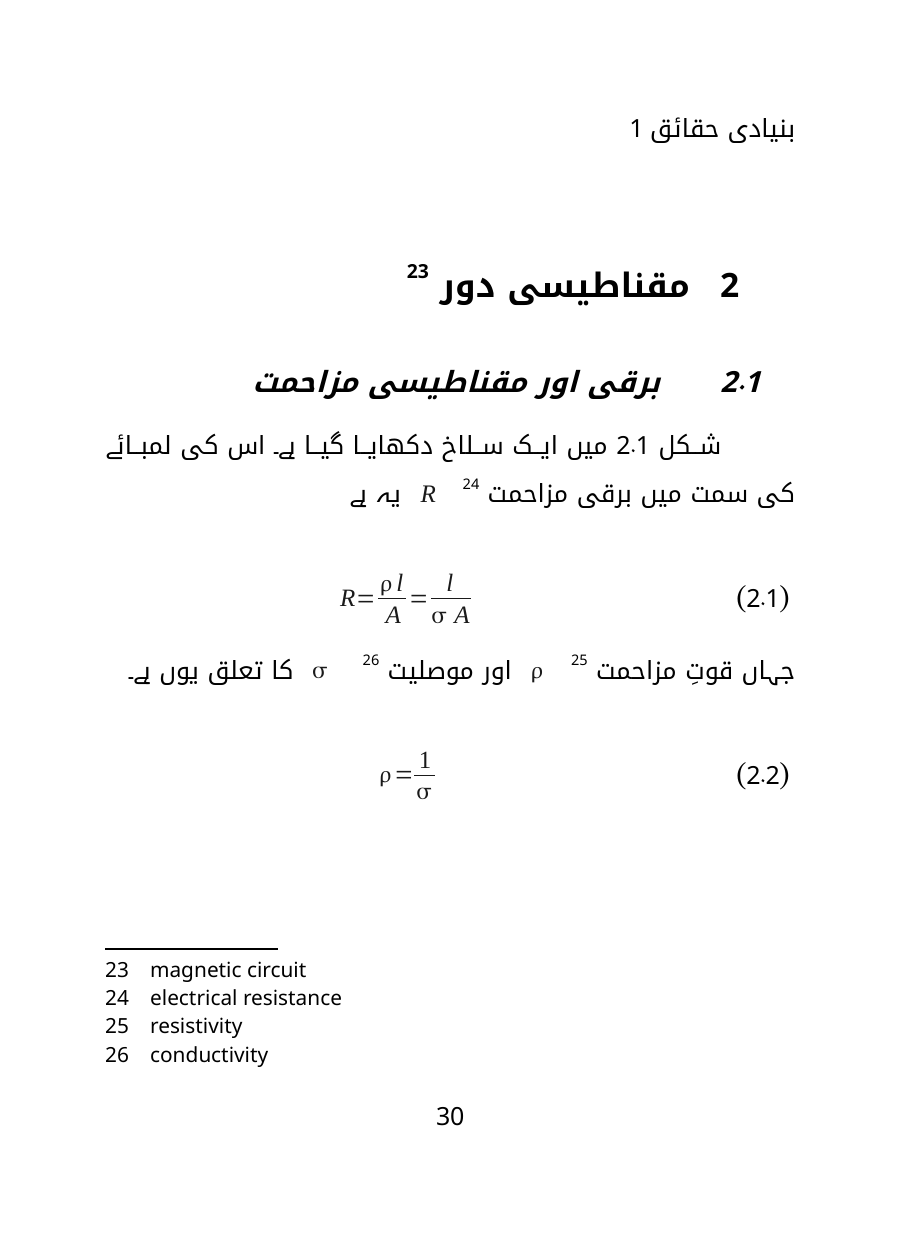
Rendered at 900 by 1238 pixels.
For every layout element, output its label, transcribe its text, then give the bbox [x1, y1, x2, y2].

text conductivity [105, 1040, 795, 1068]
table_header (2.1) [697, 564, 795, 647]
table_header [105, 741, 718, 824]
list magnetic circuit [105, 955, 795, 983]
text جہاں قوتِ مزاحمت اور موصلیت کا تعلق یوں ہے۔ [105, 647, 795, 694]
table_header [105, 564, 697, 647]
text electrical resistance [105, 983, 795, 1012]
subtitle برقی اور مقناطیسی مزاحمت [105, 355, 720, 410]
text resistivity [105, 1012, 795, 1040]
subtitle مقناطیسی دور [105, 254, 720, 318]
table_header (2.2) [718, 741, 795, 824]
text شکل 2.1 میں ایک سلاخ دکھایا گیا ہے۔ اس کی لمبائے کی سمت میں برقی مزاحمت یہ ہے [105, 423, 795, 518]
